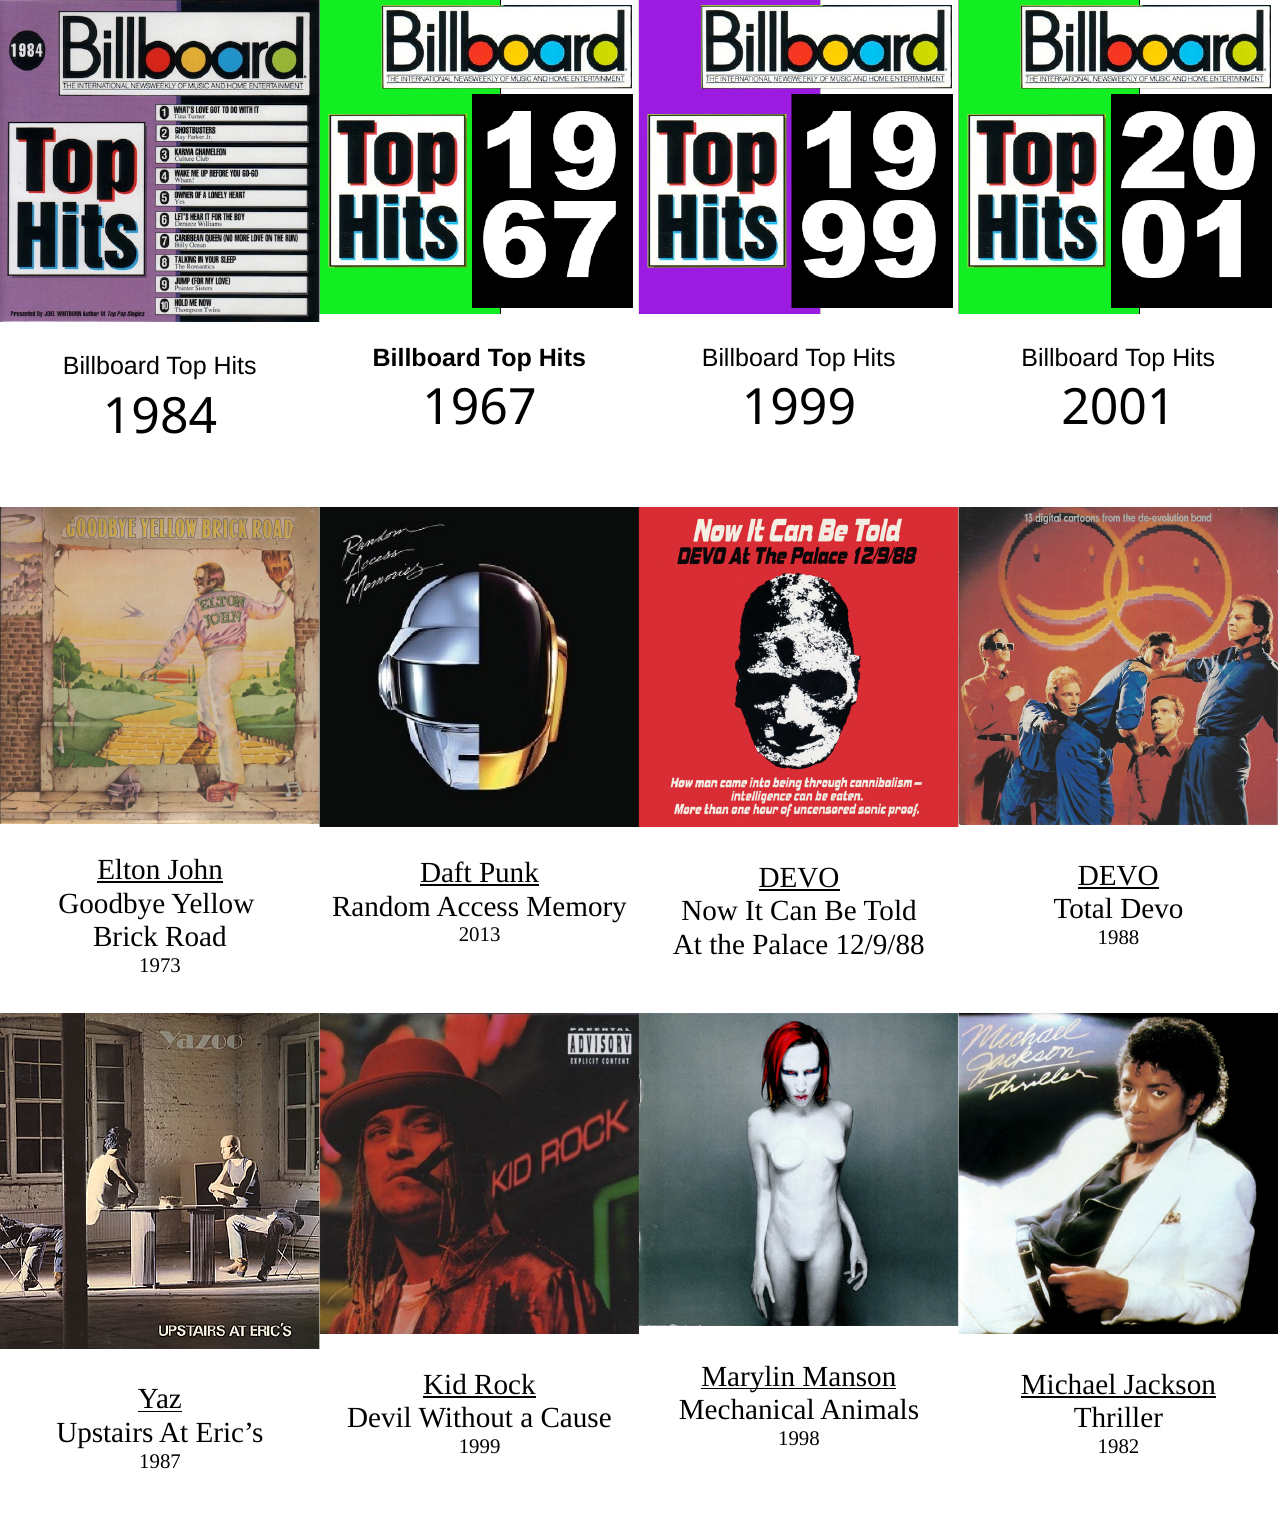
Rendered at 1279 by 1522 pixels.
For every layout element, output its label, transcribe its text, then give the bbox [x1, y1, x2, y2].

text 1988 [958, 925, 1278, 949]
picture [0, 0, 1278, 322]
text DEVO [958, 858, 1278, 892]
text Upstairs At Eric’s [0, 1415, 319, 1449]
text 2001 [958, 371, 1278, 439]
text 1967 [319, 371, 639, 439]
text 1987 [0, 1449, 319, 1473]
text Random Access Memory [319, 889, 639, 922]
text Billboard Top Hits [319, 343, 639, 371]
text 1999 [639, 371, 958, 439]
text Yaz [0, 1382, 319, 1415]
text 1998 [639, 1426, 958, 1450]
picture [0, 1013, 1278, 1349]
text Elton John [0, 852, 319, 886]
text 2013 [319, 922, 639, 946]
text Billboard Top Hits [639, 343, 958, 371]
text Mechanical Animals [639, 1392, 958, 1426]
text Thriller [958, 1401, 1278, 1434]
text 1999 [319, 1434, 639, 1458]
text Devil Without a Cause [319, 1401, 639, 1434]
text DEVO [639, 860, 958, 893]
text Michael Jackson [958, 1367, 1278, 1401]
text 1973 [0, 953, 319, 977]
text Total Devo [958, 892, 1278, 925]
text Kid Rock [319, 1334, 639, 1401]
text Marylin Manson [639, 1359, 958, 1392]
picture [0, 507, 1278, 827]
text Billboard Top Hits [0, 322, 319, 379]
text Now It Can Be Told At the Palace 12/9/88 [639, 893, 958, 961]
text 1984 [0, 379, 319, 448]
text Goodbye Yellow [0, 886, 319, 919]
text Daft Punk [319, 855, 639, 889]
text Billboard Top Hits [958, 343, 1278, 371]
text 1982 [958, 1434, 1278, 1458]
text Brick Road [0, 919, 319, 953]
